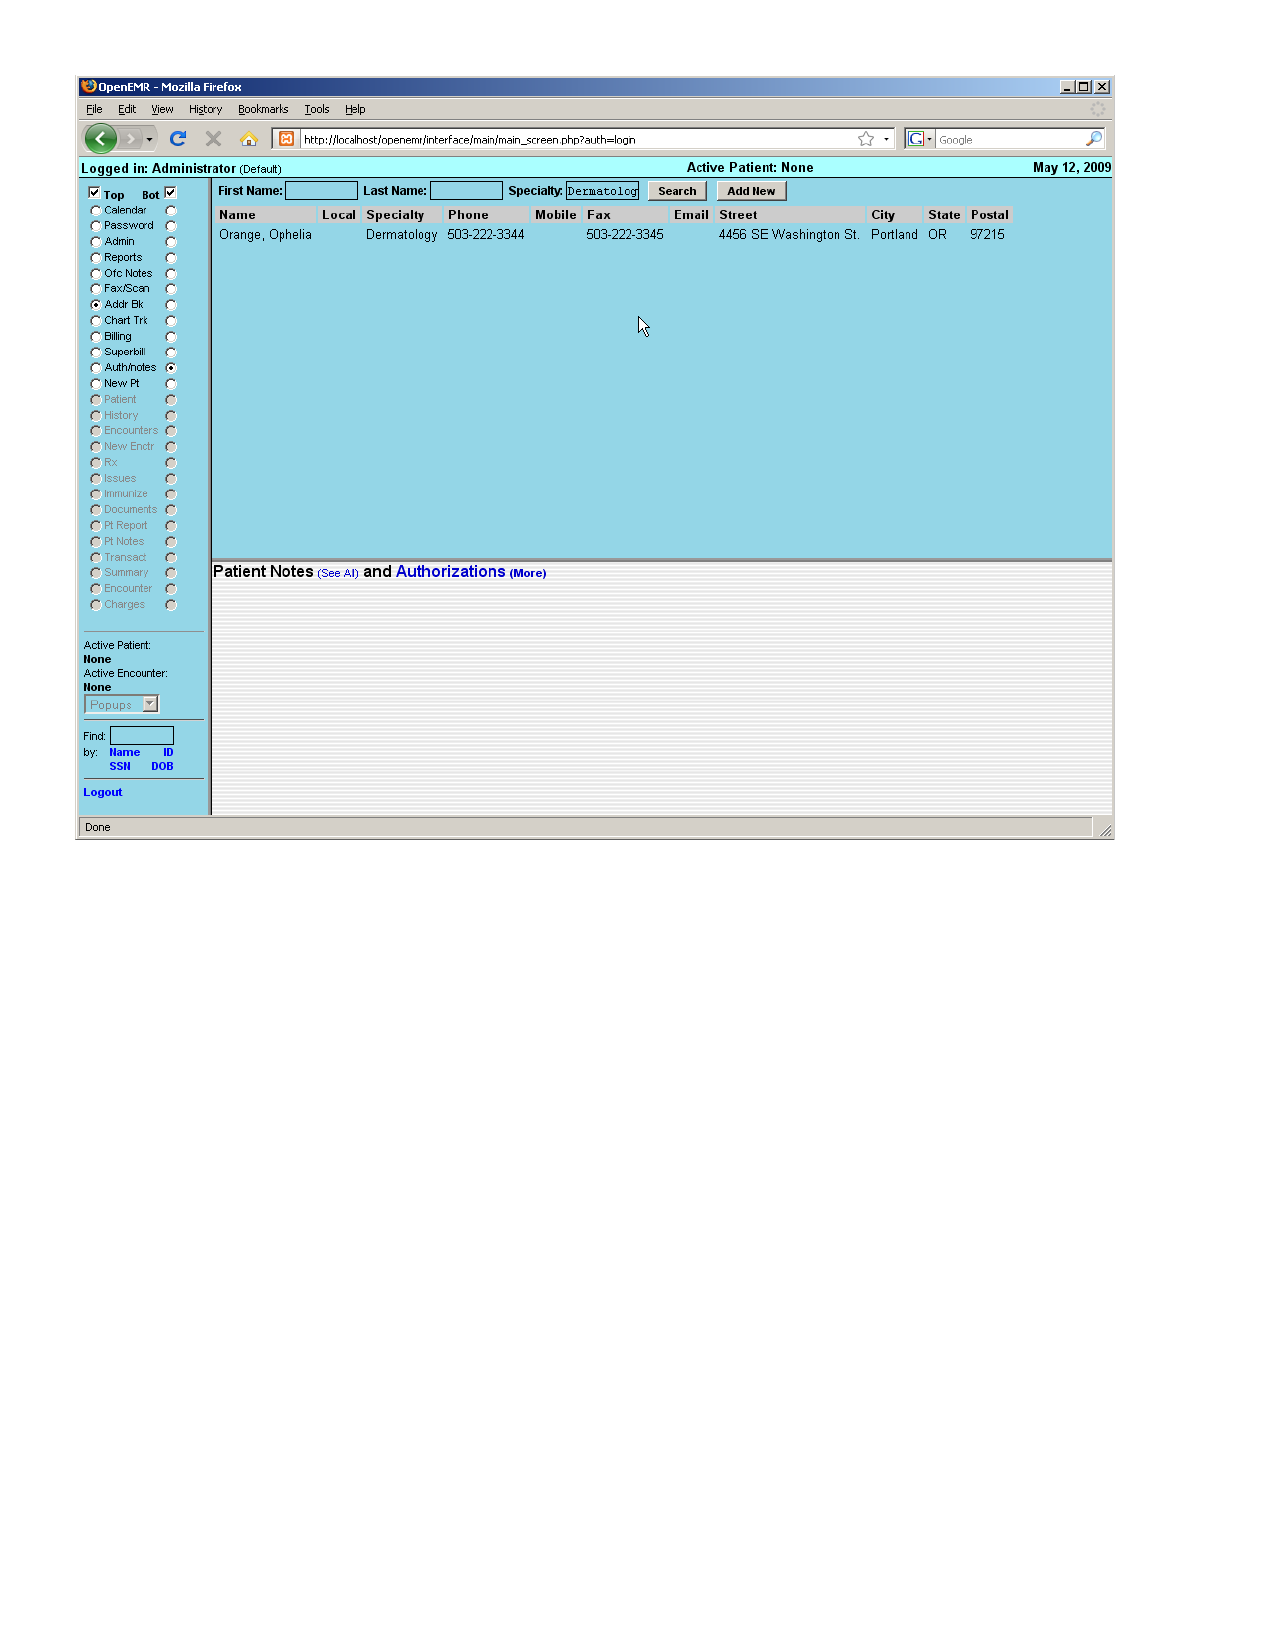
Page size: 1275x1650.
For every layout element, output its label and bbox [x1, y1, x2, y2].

picture [75, 75, 1115, 840]
